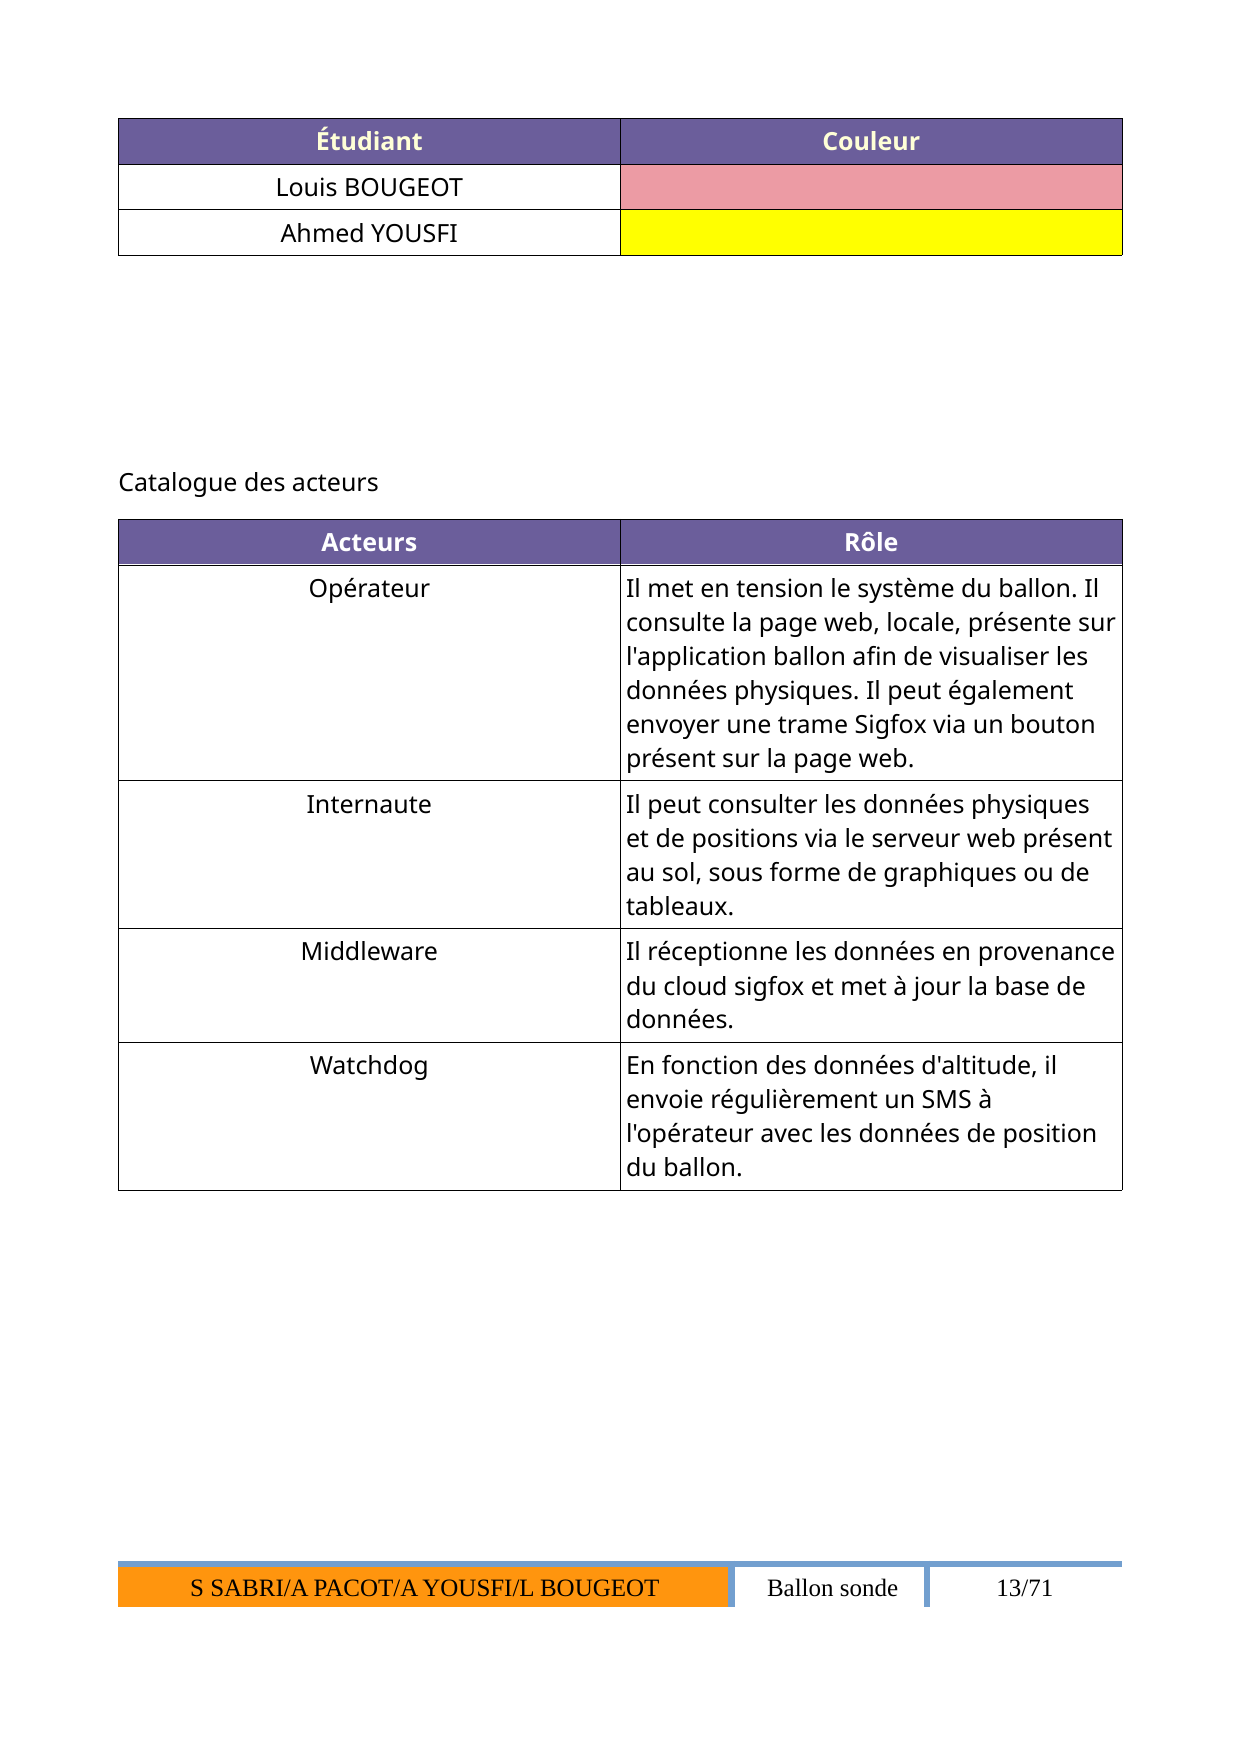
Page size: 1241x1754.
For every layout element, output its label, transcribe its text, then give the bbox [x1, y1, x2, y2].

table_cell Il peut consulter les données physiques et de positions via le serveur web présent au sol, sous forme de graphiques ou de tableaux. [621, 781, 1122, 928]
table_cell Middleware [119, 929, 620, 1042]
table_cell Louis BOUGEOT [119, 165, 620, 209]
table_cell Opérateur [119, 566, 620, 780]
table_cell En fonction des données d'altitude, il envoie régulièrement un SMS à l'opérateur avec les données de position du ballon. [621, 1043, 1122, 1190]
table_header Étudiant [119, 119, 620, 164]
table_cell Il met en tension le système du ballon. Il consulte la page web, locale, présente sur l'application ballon afin de visualiser les données physiques. Il peut également envoyer une trame Sigfox via un bouton présent sur la page web. [621, 566, 1122, 780]
table_cell Ahmed YOUSFI [119, 210, 620, 255]
table_cell [621, 165, 1122, 209]
table_cell Watchdog [119, 1043, 620, 1190]
table_cell [621, 210, 1122, 255]
table_cell Internaute [119, 781, 620, 928]
table_header Couleur [621, 119, 1122, 164]
text Catalogue des acteurs [118, 465, 1122, 499]
table_cell Il réceptionne les données en provenance du cloud sigfox et met à jour la base de données. [621, 929, 1122, 1042]
table_header Rôle [621, 520, 1122, 564]
table_header Acteurs [119, 520, 620, 564]
